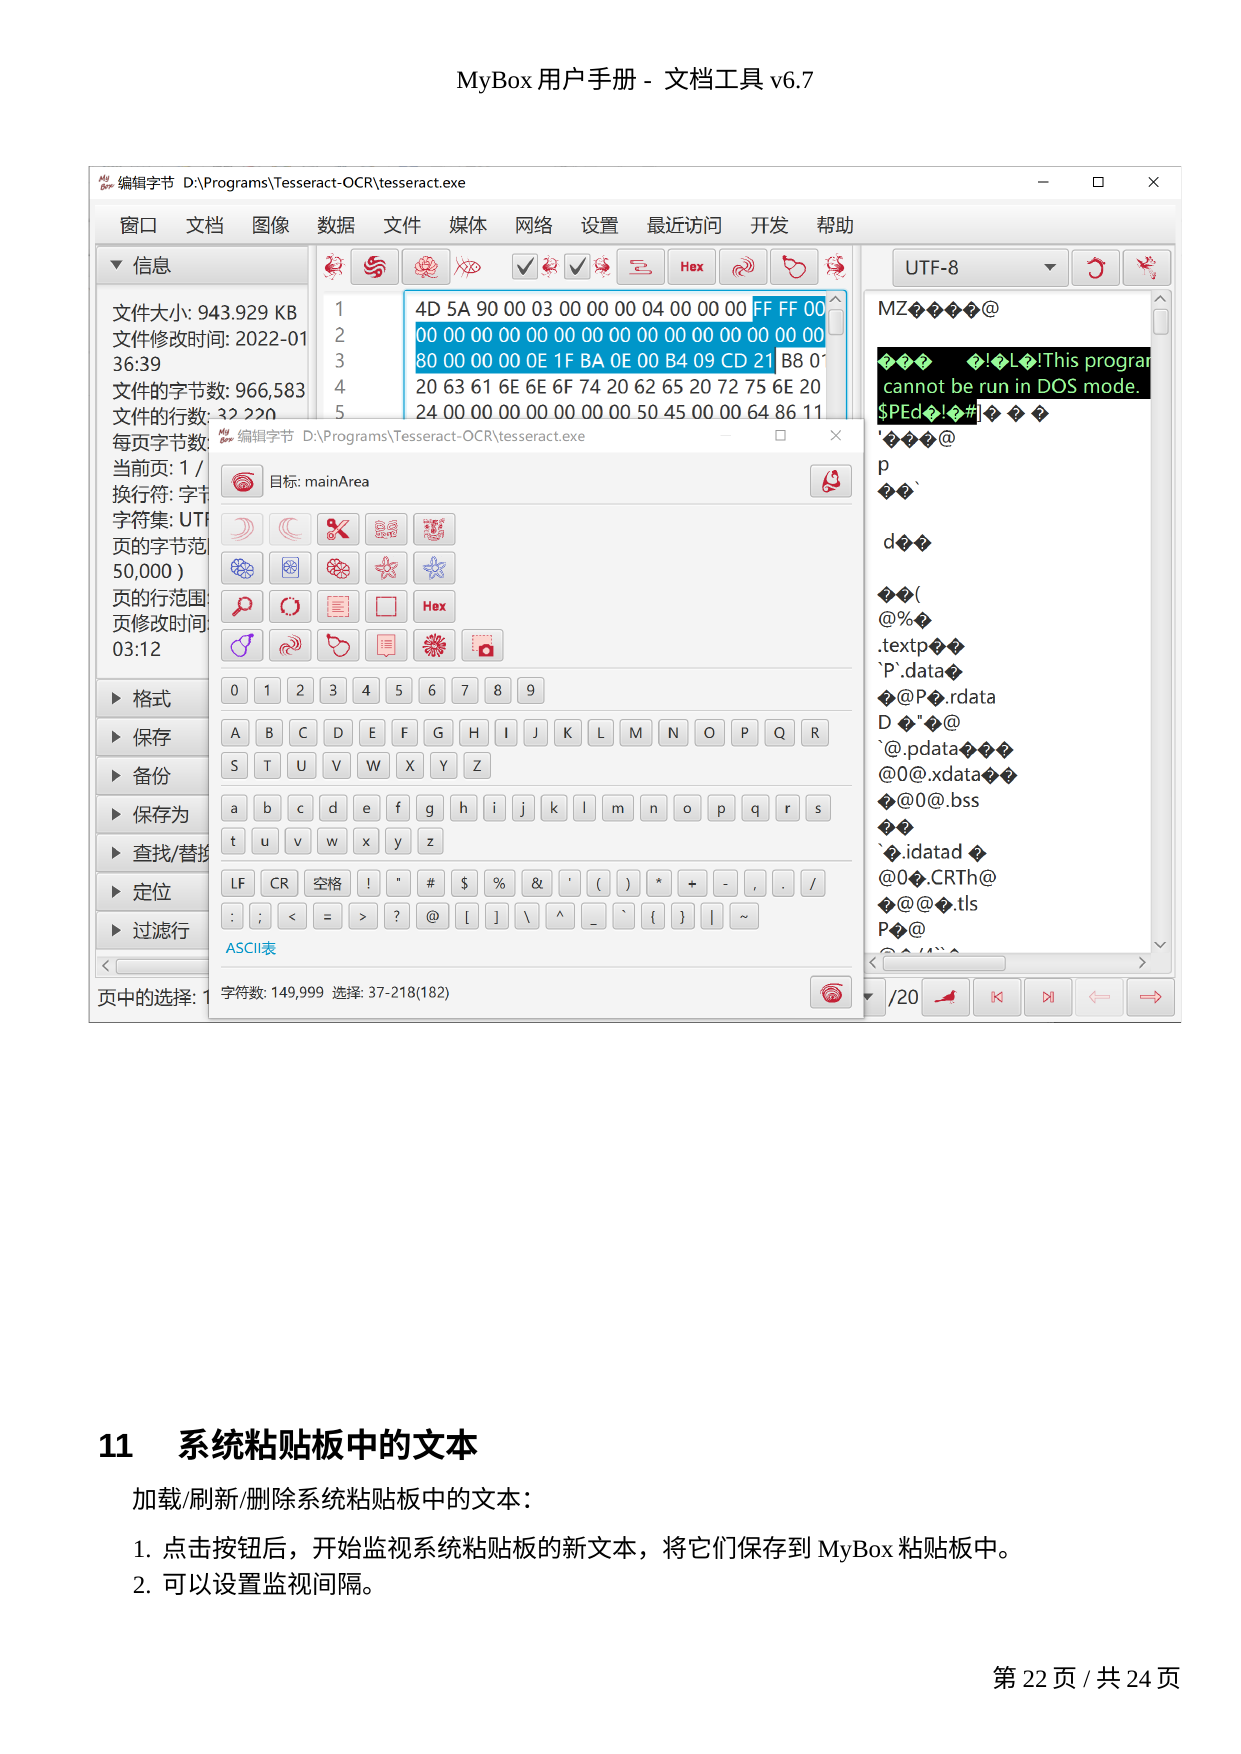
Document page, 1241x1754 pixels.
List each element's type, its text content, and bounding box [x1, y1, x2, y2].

text 加载/刷新/删除系统粘贴板中的文本： [88, 1480, 1181, 1516]
picture [88, 166, 1182, 1023]
list 可以设置监视间隔。 [133, 1565, 1181, 1601]
subtitle 系统粘贴板中的文本 [88, 1419, 1181, 1467]
list 点击按钮后，开始监视系统粘贴板的新文本，将它们保存到MyBox粘贴板中。 [133, 1529, 1181, 1565]
